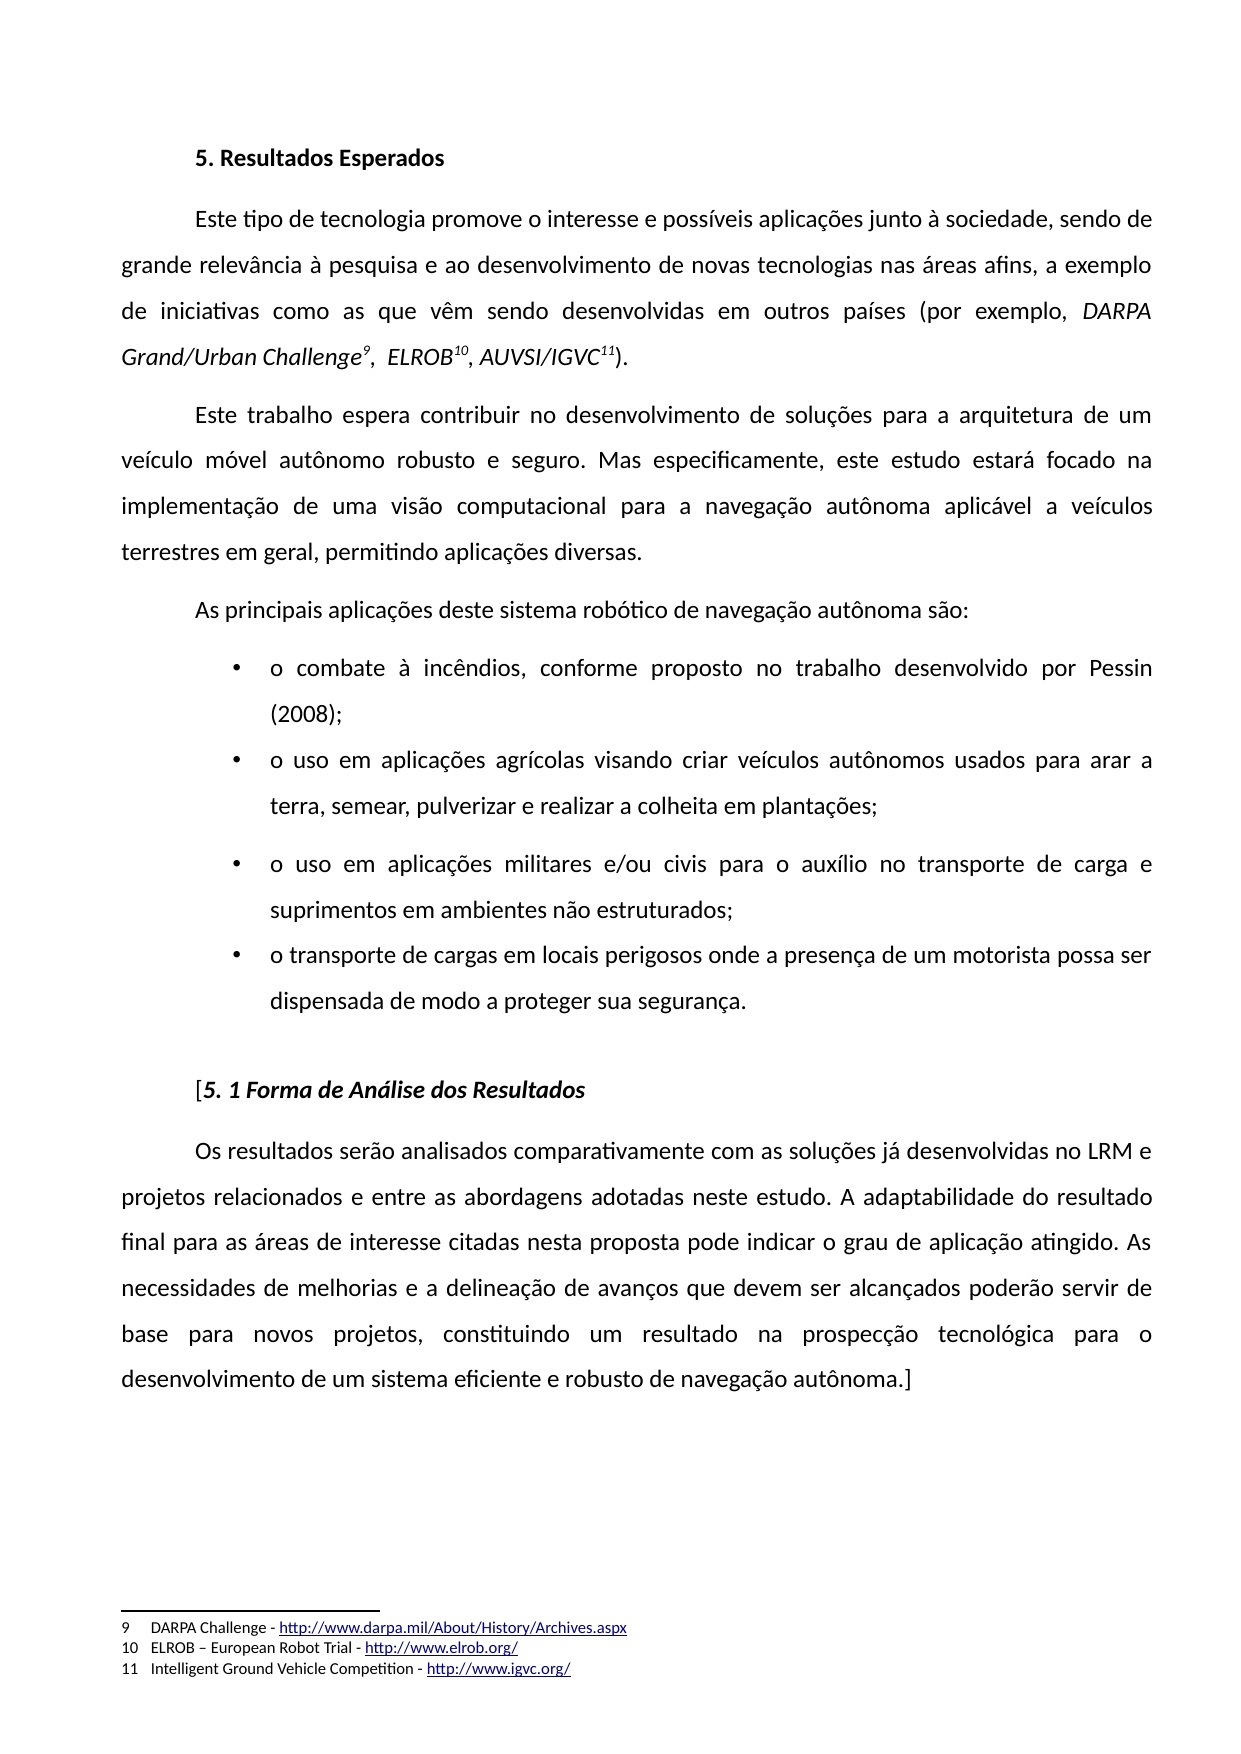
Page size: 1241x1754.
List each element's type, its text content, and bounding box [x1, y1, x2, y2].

text Este tipo de tecnologia promove o interesse e possíveis aplicações junto à sociedade, sendo de grande relevância à pesquisa e ao desenvolvimento de novas tecnologias nas áreas afins, a exemplo de iniciativas como as que vêm sendo desenvolvidas em outros países (por exemplo, DARPA Grand/Urban Challenge, ELROB, AUVSI/IGVC). [121, 203, 1154, 371]
text DARPA Challenge - http://www.darpa.mil/About/History/Archives.aspx [121, 1617, 1154, 1638]
list o transporte de cargas em locais perigosos onde a presença de um motorista possa ser dispensada de modo a proteger sua segurança. [232, 939, 1154, 1016]
text Este trabalho espera contribuir no desenvolvimento de soluções para a arquitetura de um veículo móvel autônomo robusto e seguro. Mas especificamente, este estudo estará focado na implementação de uma visão computacional para a navegação autônoma aplicável a veículos terrestres em geral, permitindo aplicações diversas. [121, 399, 1154, 567]
list o uso em aplicações militares e/ou civis para o auxílio no transporte de carga e suprimentos em ambientes não estruturados; [232, 848, 1154, 924]
text [5. 1 Forma de Análise dos Resultados [121, 1074, 1154, 1104]
text 5. Resultados Esperados [121, 142, 1154, 173]
text Intelligent Ground Vehicle Competition - http://www.igvc.org/ [121, 1658, 1154, 1678]
text As principais aplicações deste sistema robótico de navegação autônoma são: [121, 594, 1154, 625]
list o uso em aplicações agrícolas visando criar veículos autônomos usados para arar a terra, semear, pulverizar e realizar a colheita em plantações; [232, 744, 1154, 820]
text Os resultados serão analisados comparativamente com as soluções já desenvolvidas no LRM e projetos relacionados e entre as abordagens adotadas neste estudo. A adaptabilidade do resultado final para as áreas de interesse citadas nesta proposta pode indicar o grau de aplicação atingido. As necessidades de melhorias e a delineação de avanços que devem ser alcançados poderão servir de base para novos projetos, constituindo um resultado na prospecção tecnológica para o desenvolvimento de um sistema eficiente e robusto de navegação autônoma.] [121, 1135, 1154, 1394]
list o combate à incêndios, conforme proposto no trabalho desenvolvido por Pessin (2008); [232, 653, 1154, 729]
text ELROB – European Robot Trial - http://www.elrob.org/ [121, 1638, 1154, 1658]
